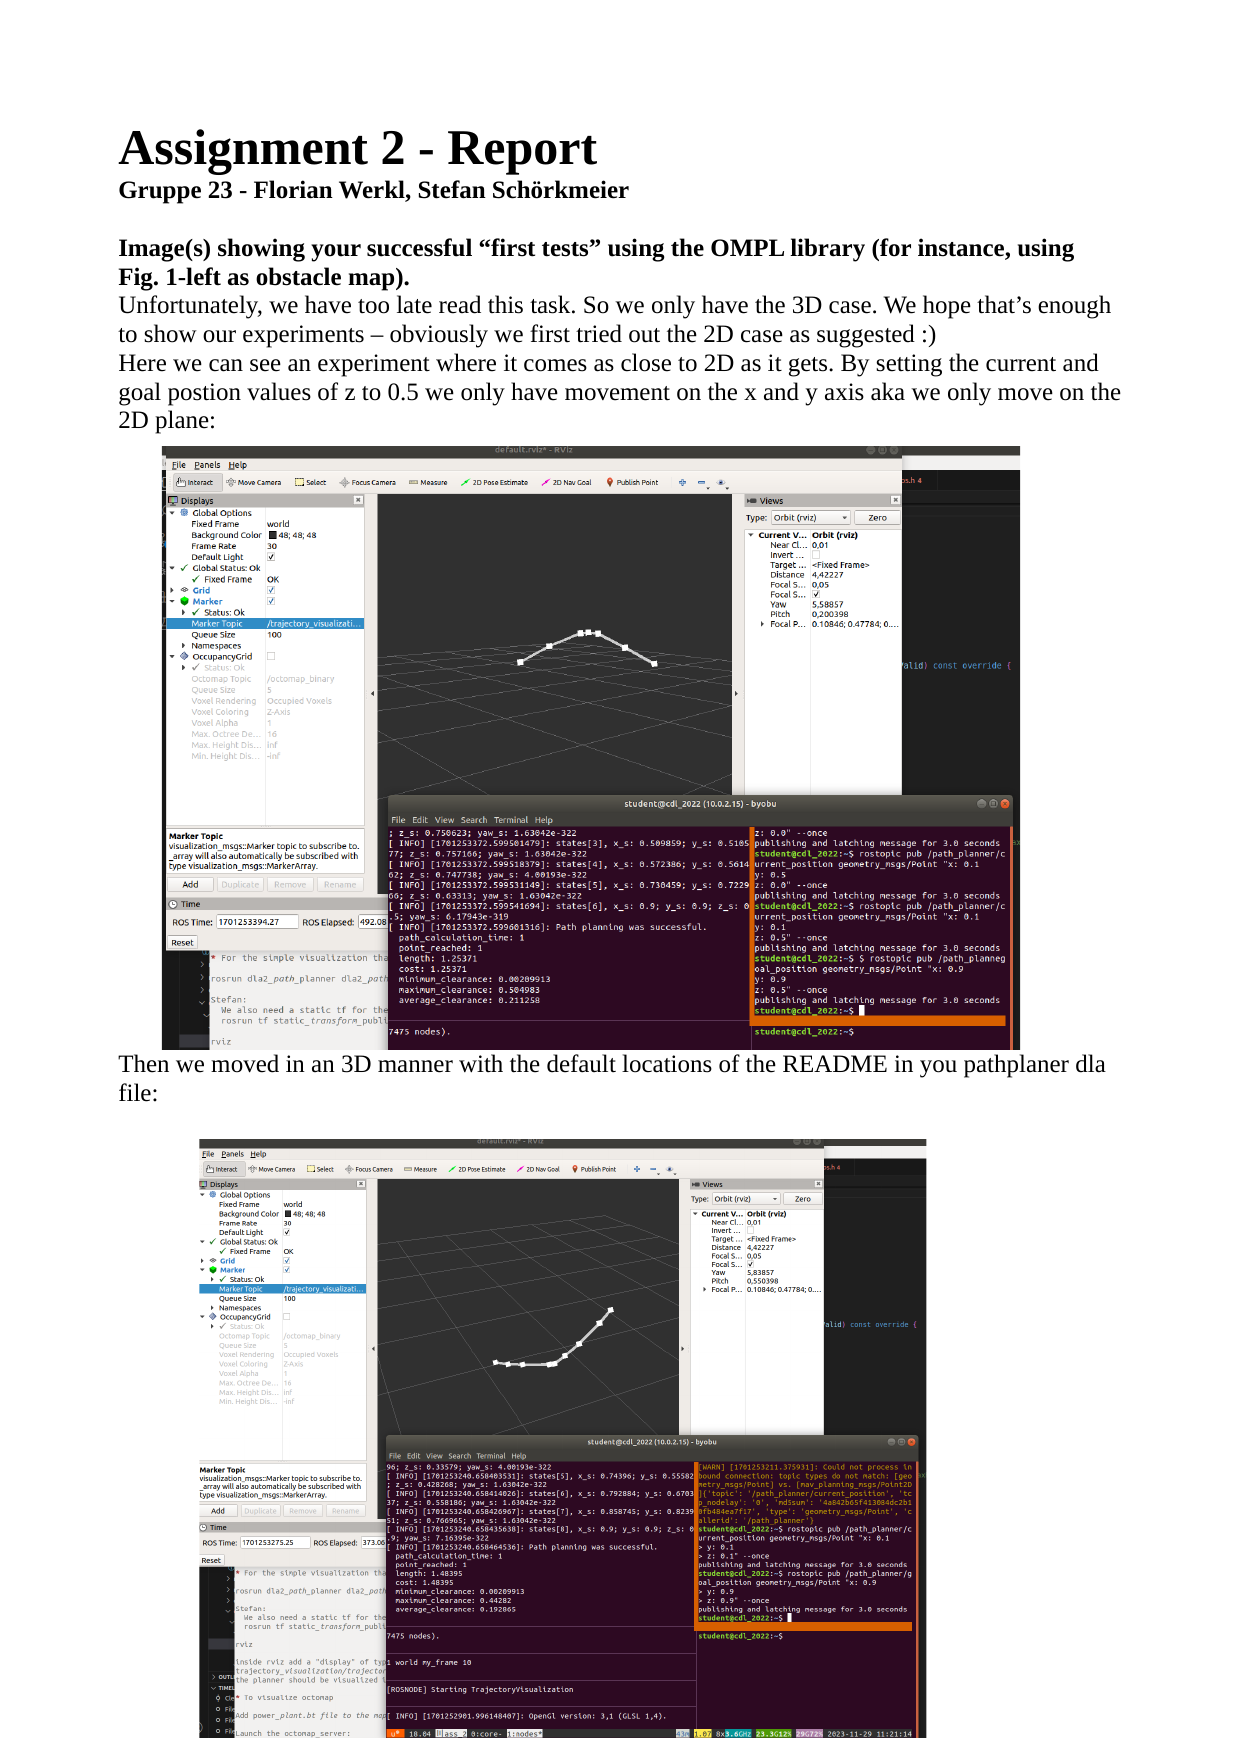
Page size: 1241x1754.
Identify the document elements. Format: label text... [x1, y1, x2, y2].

text Gruppe 23 - Florian Werkl, Stefan Schörkmeier [118, 176, 1122, 204]
text Image(s) showing your successful “first tests” using the OMPL library (for instance, using Fig. 1-left as obstacle map). Unfortunately, we have too late read this task. So we only have the 3D case. We hope that’s enough to show our experiments – obviously we first tried out the 2D case as suggested :) [118, 233, 1122, 348]
picture [161, 446, 1021, 1050]
text Then we moved in an 3D manner with the default locations of the README in you pathplaner dla file: [118, 434, 1122, 1107]
text Here we can see an experiment where it comes as close to 2D as it gets. By setting the current and goal postion values of z to 0.5 we only have movement on the x and y axis aka we only move on the 2D plane: [118, 348, 1122, 434]
text Assignment 2 - Report [118, 118, 1122, 176]
picture [199, 1139, 927, 1738]
